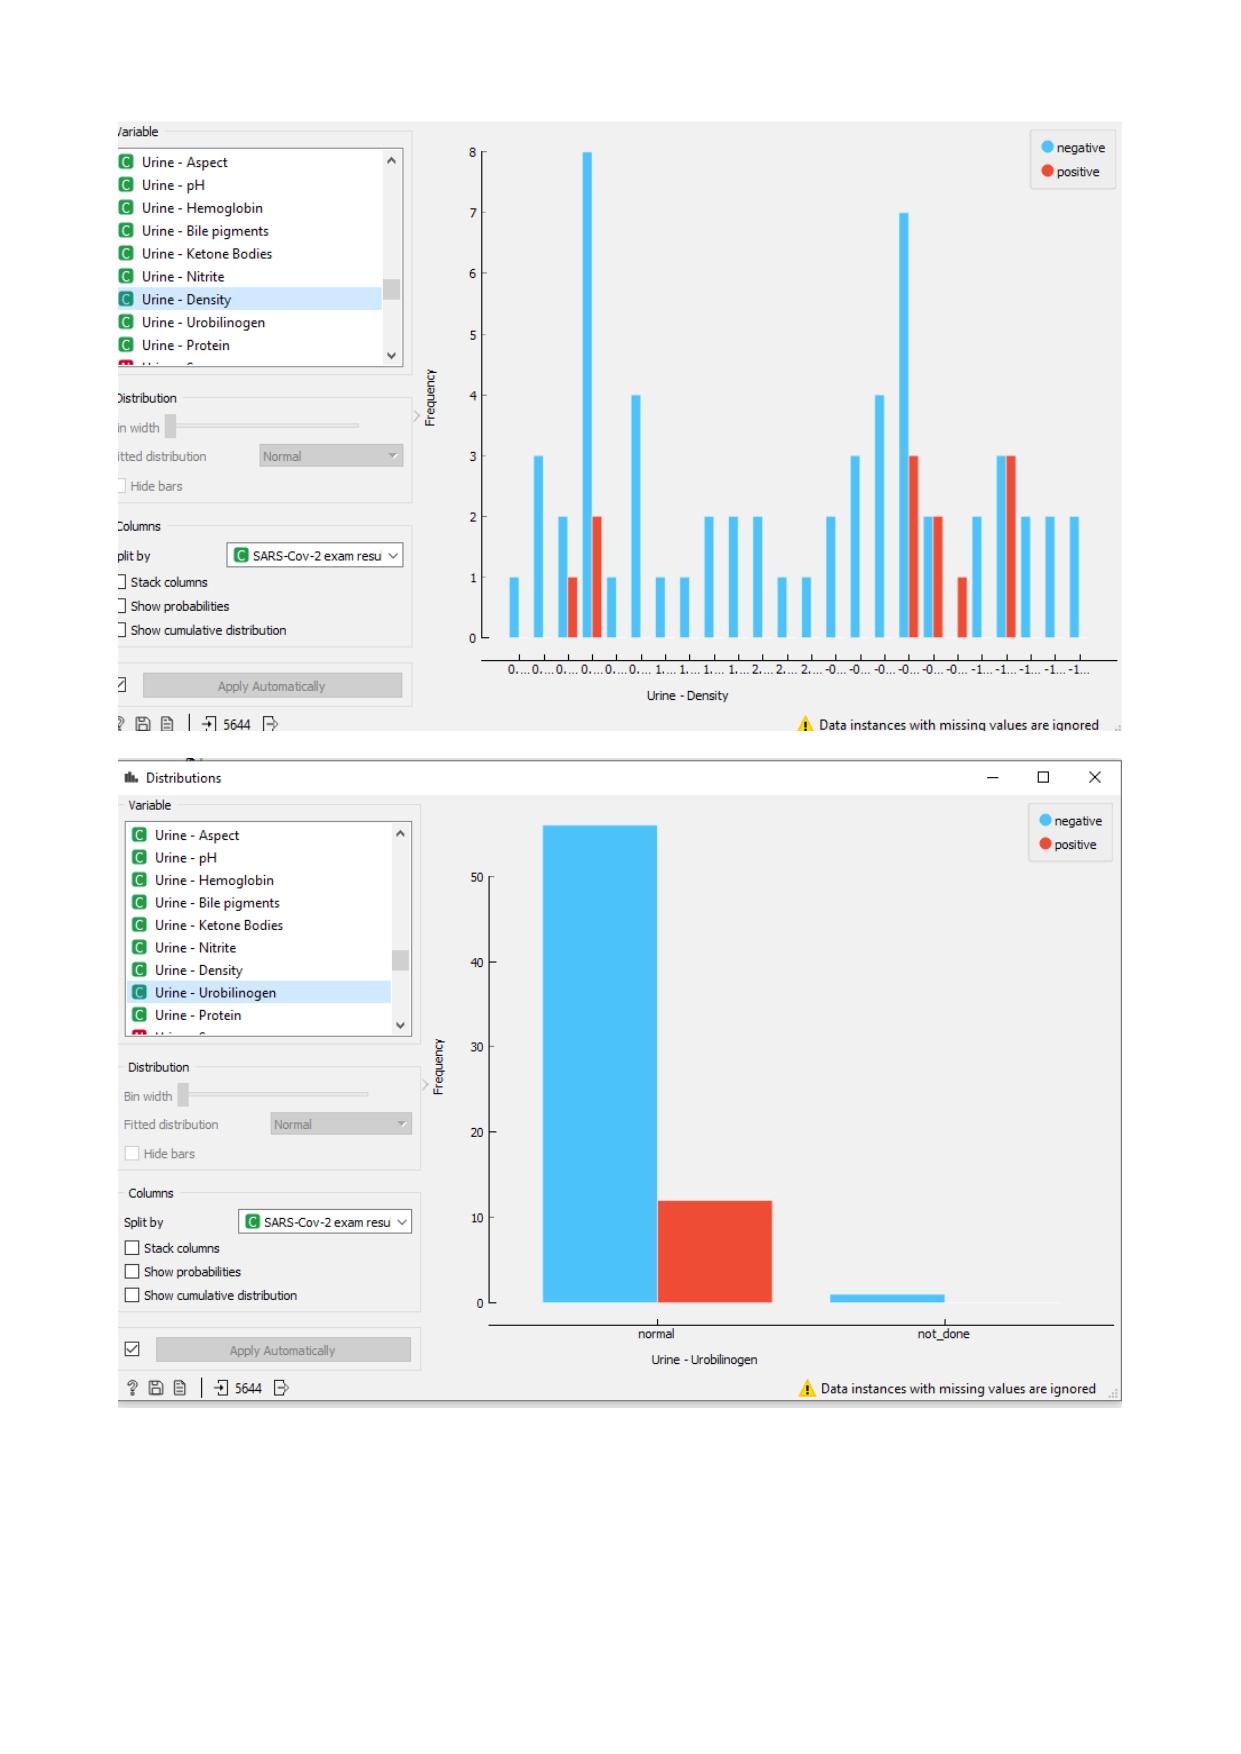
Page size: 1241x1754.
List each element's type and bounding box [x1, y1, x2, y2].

picture [118, 758, 1122, 1408]
picture [118, 118, 1122, 731]
